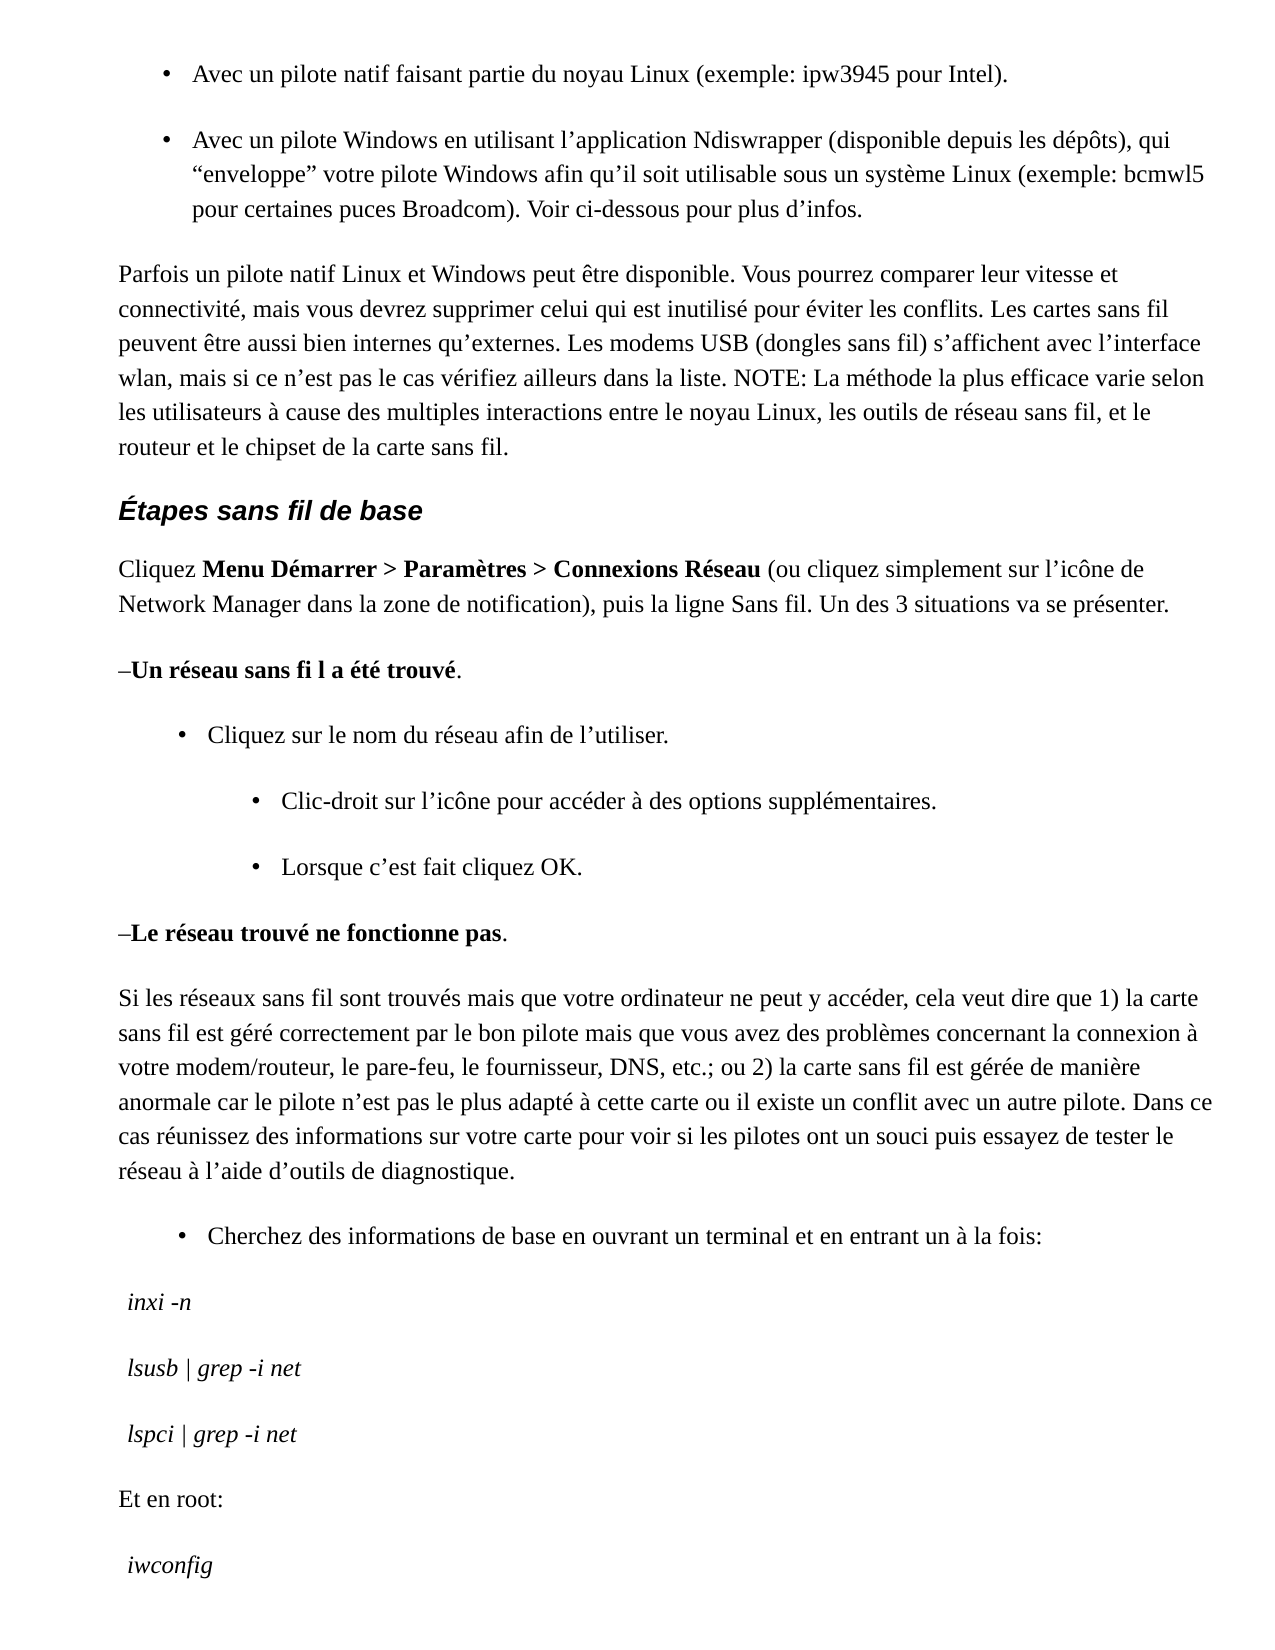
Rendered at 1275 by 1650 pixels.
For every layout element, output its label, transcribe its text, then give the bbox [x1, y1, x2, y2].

text iwconfig [118, 1550, 1216, 1579]
text –Un réseau sans fi l a été trouvé. [118, 655, 1216, 683]
text lspci | grep -i net [118, 1419, 1216, 1447]
text Cliquez Menu Démarrer > Paramètres > Connexions Réseau (ou cliquez simplement sur l’icône de Network Manager dans la zone de notification), puis la ligne Sans fil. Un des 3 situations va se présenter. [118, 554, 1216, 618]
text Parfois un pilote natif Linux et Windows peut être disponible. Vous pourrez comparer leur vitesse et connectivité, mais vous devrez supprimer celui qui est inutilisé pour éviter les conflits. Les cartes sans fil peuvent être aussi bien internes qu’externes. Les modems USB (dongles sans fil) s’affichent avec l’interface wlan, mais si ce n’est pas le cas vérifiez ailleurs dans la liste. NOTE: La méthode la plus efficace varie selon les utilisateurs à cause des multiples interactions entre le noyau Linux, les outils de réseau sans fil, et le routeur et le chipset de la carte sans fil. [118, 259, 1216, 461]
text lsusb | grep -i net [118, 1353, 1216, 1382]
text inxi -n [118, 1287, 1216, 1316]
subtitle Étapes sans fil de base [118, 494, 1216, 526]
list Clic-droit sur l’icône pour accéder à des options supplémentaires. [252, 786, 1200, 815]
list Cherchez des informations de base en ouvrant un terminal et en entrant un à la fois: [178, 1221, 1200, 1250]
list Avec un pilote natif faisant partie du noyau Linux (exemple: ipw3945 pour Intel). [162, 59, 1216, 88]
list Avec un pilote Windows en utilisant l’application Ndiswrapper (disponible depuis les dépôts), qui “enveloppe” votre pilote Windows afin qu’il soit utilisable sous un système Linux (exemple: bcmwl5 pour certaines puces Broadcom). Voir ci-dessous pour plus d’infos. [162, 125, 1216, 222]
text –Le réseau trouvé ne fonctionne pas. [118, 918, 1201, 946]
text Si les réseaux sans fil sont trouvés mais que votre ordinateur ne peut y accéder, cela veut dire que 1) la carte sans fil est géré correctement par le bon pilote mais que vous avez des problèmes concernant la connexion à votre modem/routeur, le pare-feu, le fournisseur, DNS, etc.; ou 2) la carte sans fil est gérée de manière anormale car le pilote n’est pas le plus adapté à cette carte ou il existe un conflit avec un autre pilote. Dans ce cas réunissez des informations sur votre carte pour voir si les pilotes ont un souci puis essayez de tester le réseau à l’aide d’outils de diagnostique. [118, 983, 1216, 1184]
list Cliquez sur le nom du réseau afin de l’utiliser. [178, 720, 1200, 749]
text Et en root: [118, 1484, 1216, 1513]
list Lorsque c’est fait cliquez OK. [252, 852, 1200, 881]
